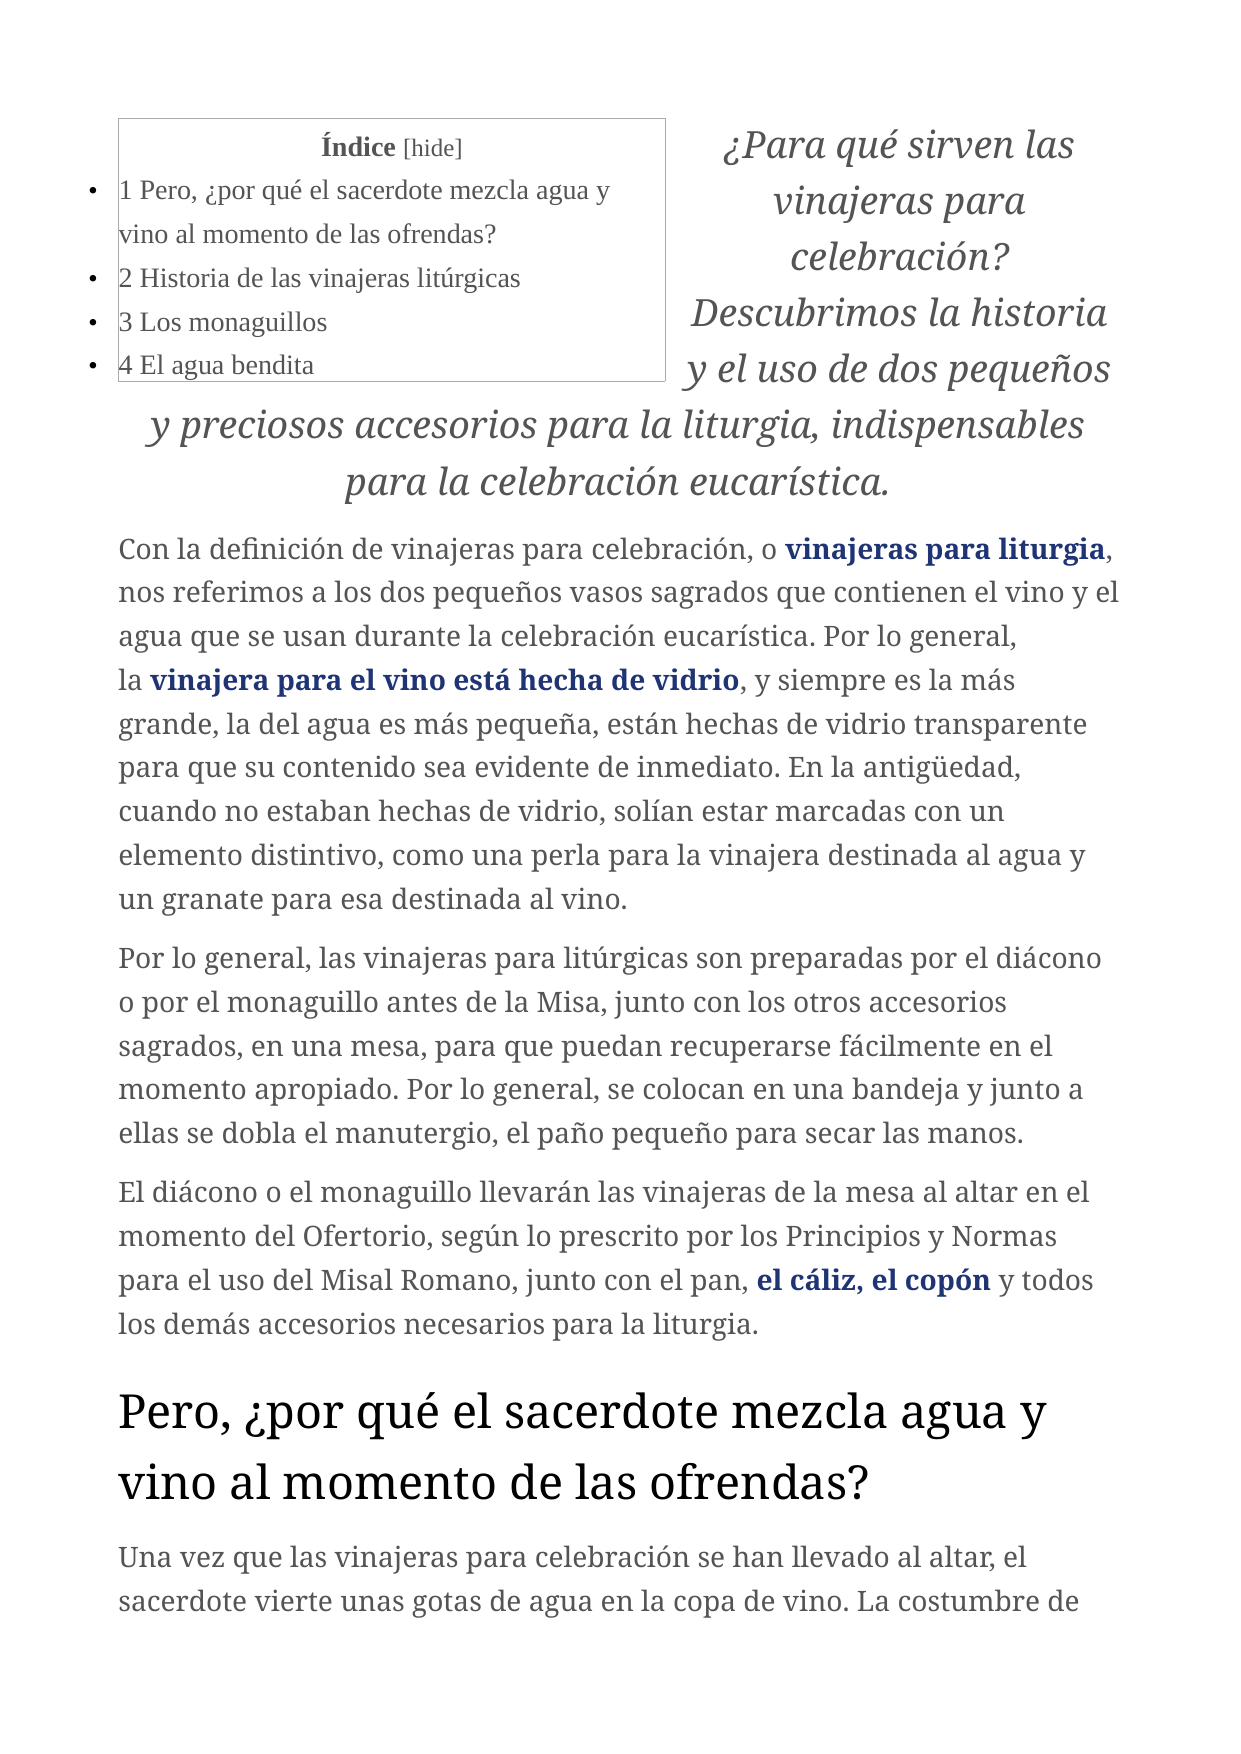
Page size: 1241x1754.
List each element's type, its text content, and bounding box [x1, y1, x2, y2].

text El diácono o el monaguillo llevarán las vinajeras de la mesa al altar en el momento del Ofertorio, según lo prescrito por los Principios y Normas para el uso del Misal Romano, junto con el pan, el cáliz, el copón y todos los demás accesorios necesarios para la liturgia. [118, 1167, 1122, 1342]
list 3 Los monaguillos [119, 293, 665, 337]
text Índice [hide] [119, 119, 665, 162]
text Una vez que las vinajeras para celebración se han llevado al altar, el sacerdote vierte unas gotas de agua en la copa de vino. La costumbre de [118, 1532, 1122, 1619]
list 1 Pero, ¿por qué el sacerdote mezcla agua y vino al momento de las ofrendas? [119, 162, 665, 249]
list 4 El agua bendita [119, 337, 665, 381]
text Por lo general, las vinajeras para litúrgicas son preparadas por el diácono o por el monaguillo antes de la Misa, junto con los otros accesorios sagrados, en una mesa, para que puedan recuperarse fácilmente en el momento apropiado. Por lo general, se colocan en una bandeja y junto a ellas se dobla el manutergio, el paño pequeño para secar las manos. [118, 933, 1122, 1152]
list 2 Historia de las vinajeras litúrgicas [119, 249, 665, 293]
subtitle Pero, ¿por qué el sacerdote mezcla agua y vino al momento de las ofrendas? [118, 1379, 1122, 1513]
subtitle ¿Para qué sirven las vinajeras para celebración? Descubrimos la historia y el uso de dos pequeños y preciosos accesorios para la liturgia, indispensables para la celebración eucarística. [118, 118, 1122, 506]
text Con la definición de vinajeras para celebración, o vinajeras para liturgia, nos referimos a los dos pequeños vasos sagrados que contienen el vino y el agua que se usan durante la celebración eucarística. Por lo general, la vinajera para el vino está hecha de vidrio, y siempre es la más grande, la del agua es más pequeña, están hechas de vidrio transparente para que su contenido sea evidente de inmediato. En la antigüedad, cuando no estaban hechas de vidrio, solían estar marcadas con un elemento distintivo, como una perla para la vinajera destinada al agua y un granate para esa destinada al vino. [118, 524, 1122, 917]
